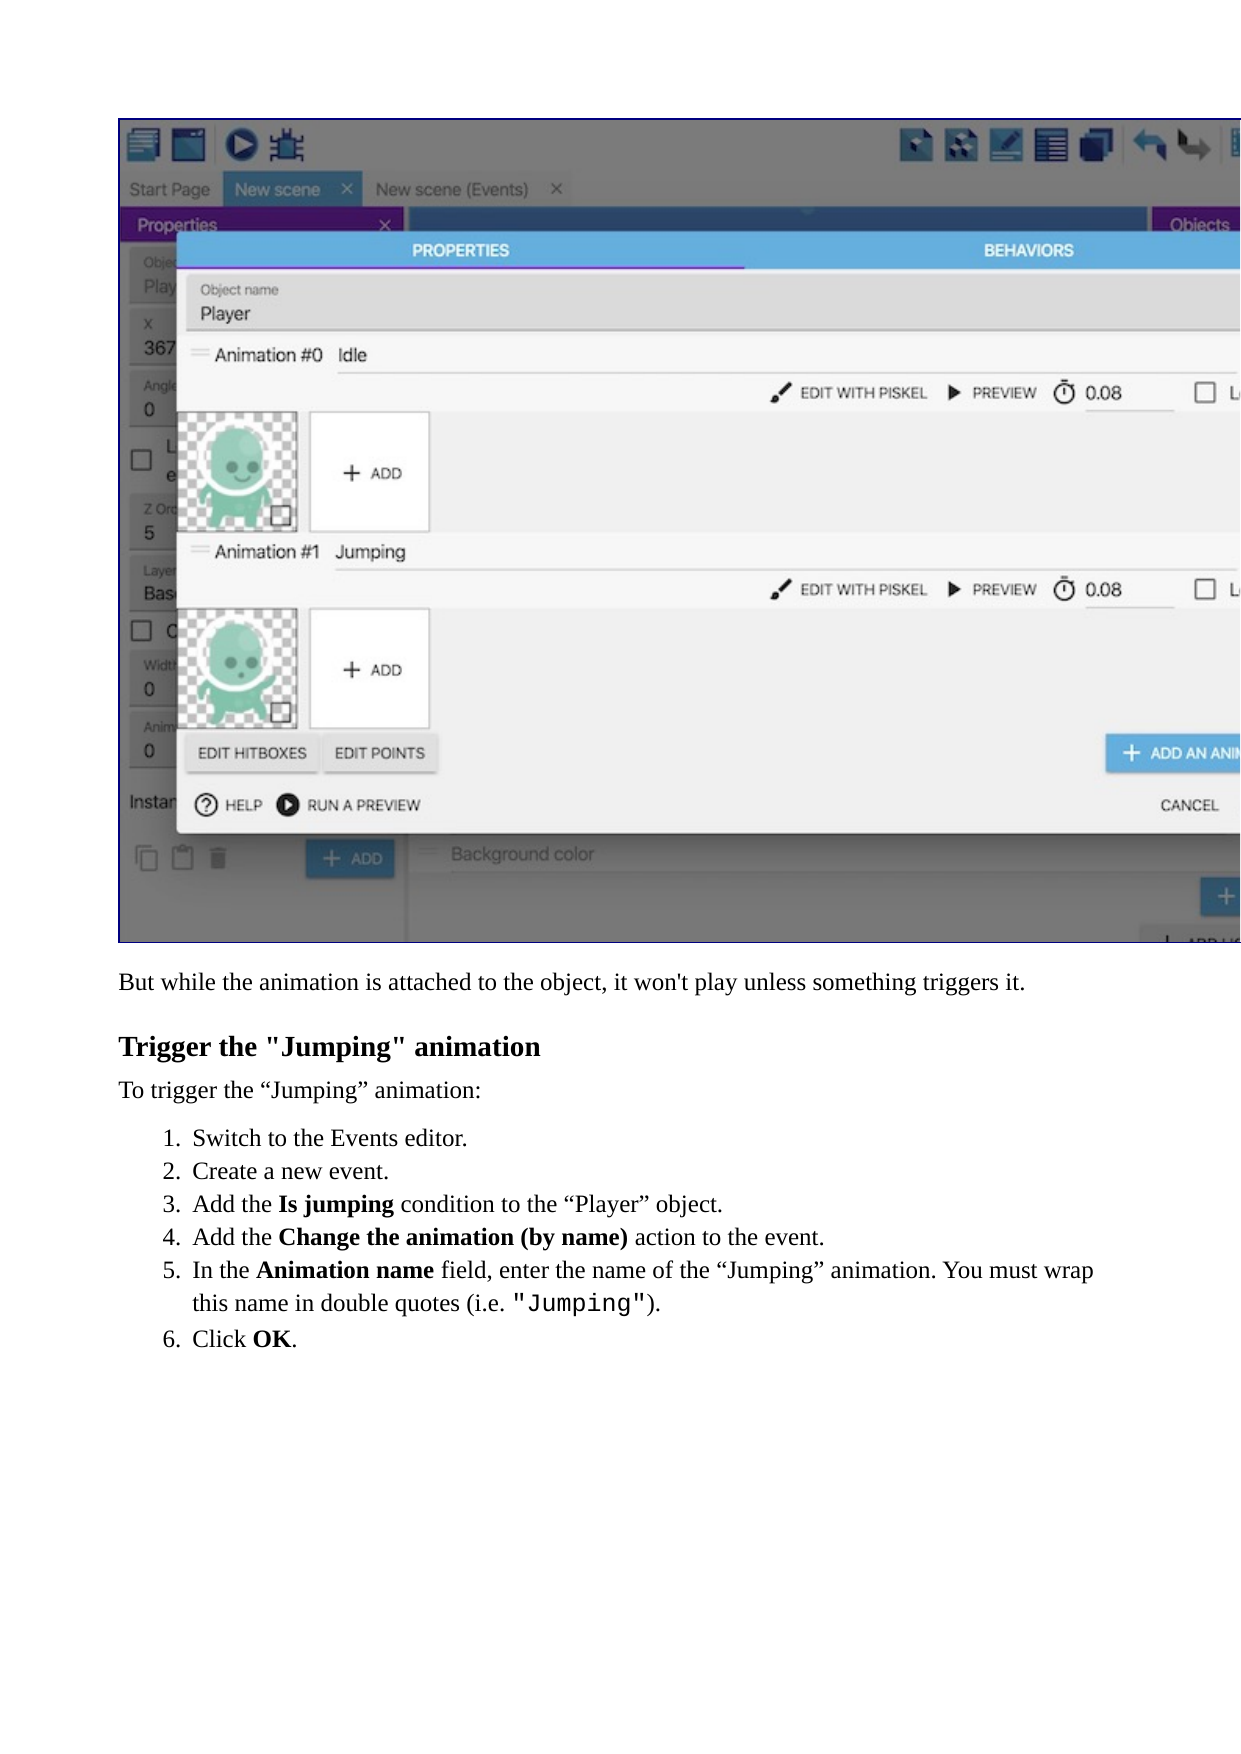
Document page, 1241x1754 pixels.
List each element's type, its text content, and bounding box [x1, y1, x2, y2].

list Switch to the Events editor. [162, 1123, 1122, 1152]
list Add the Is jumping condition to the “Player” object. [162, 1189, 1122, 1218]
text To trigger the “Jumping” animation: [118, 1076, 1122, 1104]
list In the Animation name field, enter the name of the “Jumping” animation. You must wrap this name in double quotes (i.e. "Jumping"). [162, 1255, 1122, 1319]
list Create a new event. [162, 1156, 1122, 1185]
subtitle Trigger the "Jumping" animation [118, 1029, 1122, 1063]
text But while the animation is attached to the object, it won't play unless something triggers it. [118, 967, 1122, 996]
list Add the Change the animation (by name) action to the event. [162, 1222, 1122, 1251]
list Click OK. [162, 1324, 1122, 1352]
picture [120, 120, 1241, 942]
